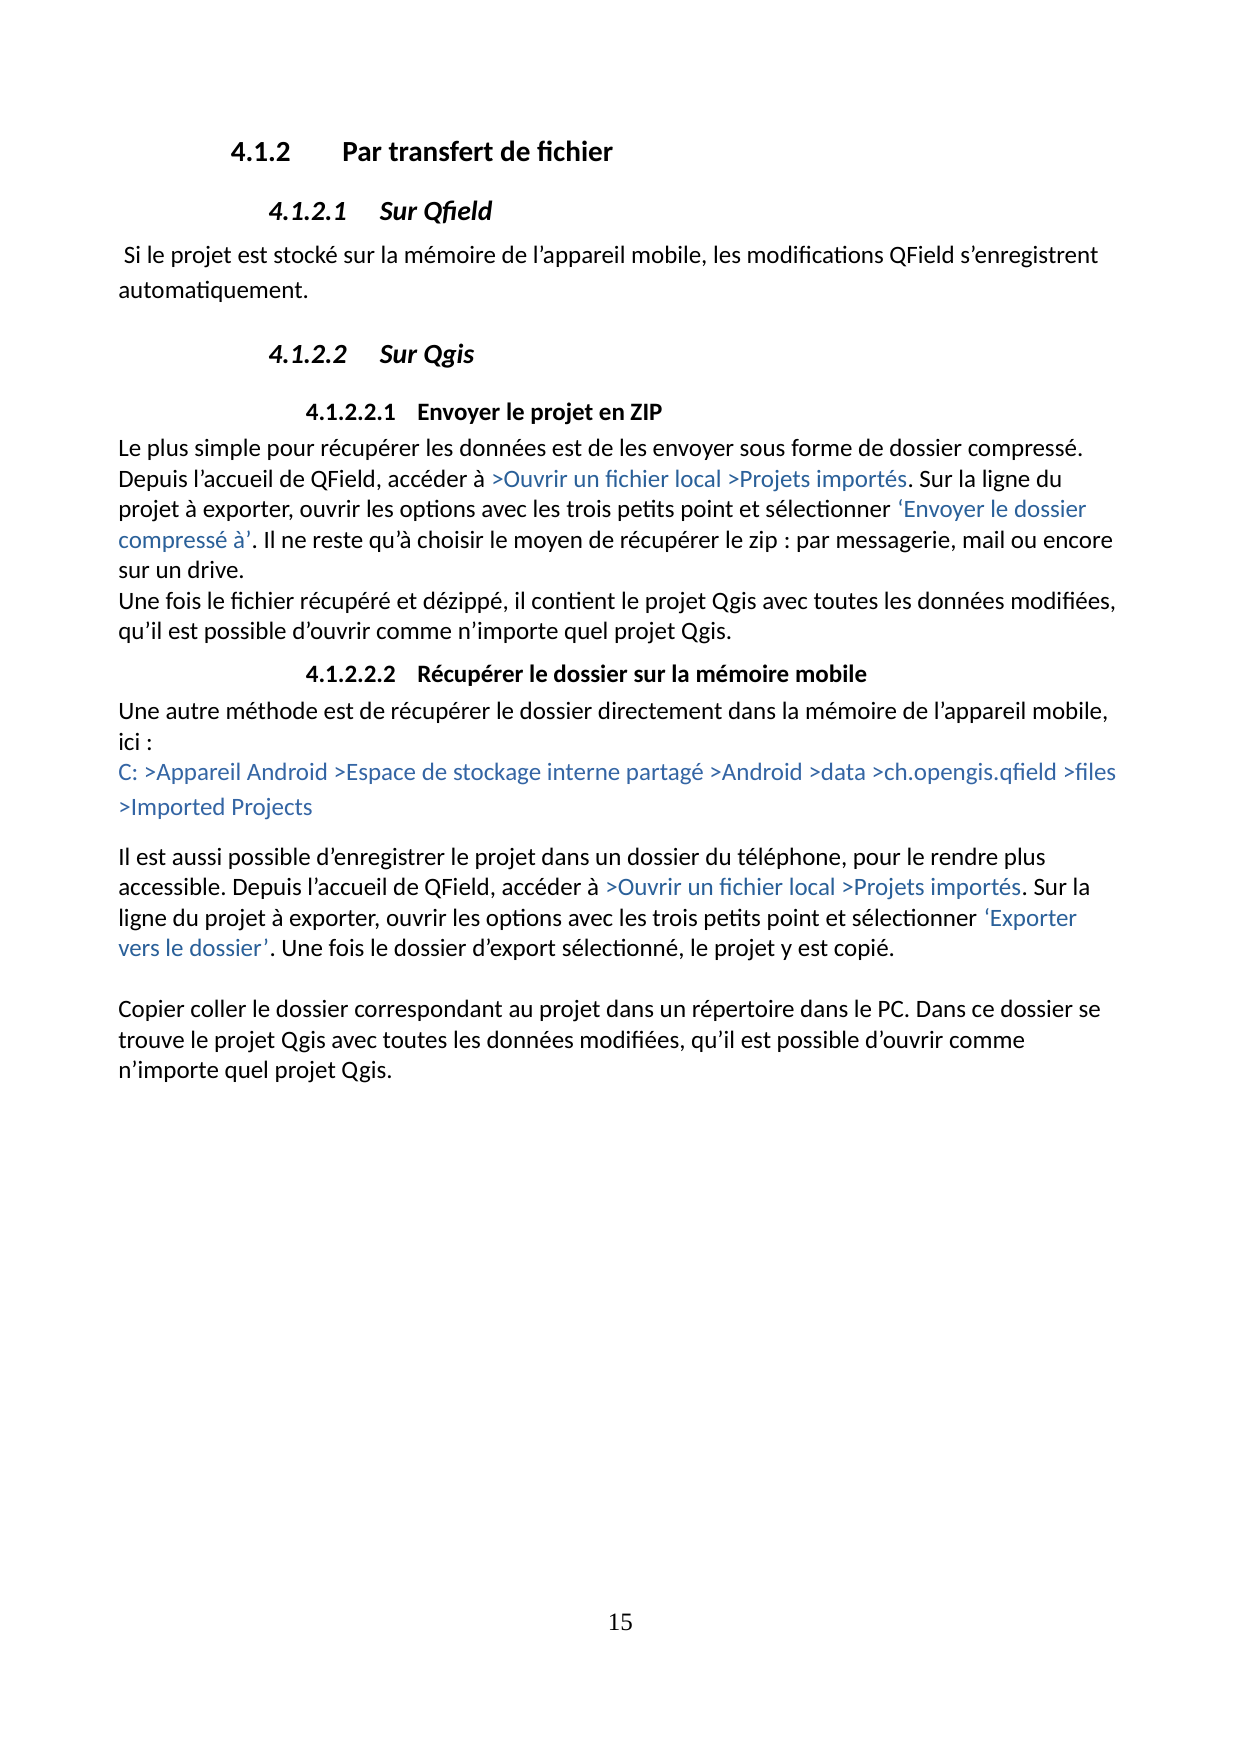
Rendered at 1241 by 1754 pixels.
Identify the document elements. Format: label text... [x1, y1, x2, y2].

subtitle Récupérer le dossier sur la mémoire mobile [306, 658, 1122, 689]
subtitle Envoyer le projet en ZIP [306, 396, 1122, 426]
text C: >Appareil Android >Espace de stockage interne partagé >Android >data >ch.opengis.qfield >files >Imported Projects [118, 756, 1122, 822]
text Copier coller le dossier correspondant au projet dans un répertoire dans le PC. Dans ce dossier se trouve le projet Qgis avec toutes les données modifiées, qu’il est possible d’ouvrir comme n’importe quel projet Qgis. [118, 993, 1122, 1085]
subtitle Sur Qgis [268, 337, 1122, 371]
subtitle Sur Qfield [268, 193, 1122, 227]
text Le plus simple pour récupérer les données est de les envoyer sous forme de dossier compressé. Depuis l’accueil de QField, accéder à >Ouvrir un fichier local >Projets importés. Sur la ligne du projet à exporter, ouvrir les options avec les trois petits point et sélectionner ‘Envoyer le dossier compressé à’. Il ne reste qu’à choisir le moyen de récupérer le zip : par messagerie, mail ou encore sur un drive. [118, 432, 1122, 585]
text Une autre méthode est de récupérer le dossier directement dans la mémoire de l’appareil mobile, ici : [118, 695, 1122, 756]
text Si le projet est stocké sur la mémoire de l’appareil mobile, les modifications QField s’enregistrent automatiquement. [118, 240, 1122, 305]
text Une fois le fichier récupéré et dézippé, il contient le projet Qgis avec toutes les données modifiées, qu’il est possible d’ouvrir comme n’importe quel projet Qgis. [118, 585, 1122, 646]
subtitle Par transfert de fichier [231, 133, 1122, 168]
text Il est aussi possible d’enregistrer le projet dans un dossier du téléphone, pour le rendre plus accessible. Depuis l’accueil de QField, accéder à >Ouvrir un fichier local >Projets importés. Sur la ligne du projet à exporter, ouvrir les options avec les trois petits point et sélectionner ‘Exporter vers le dossier’. Une fois le dossier d’export sélectionné, le projet y est copié. [118, 841, 1122, 963]
